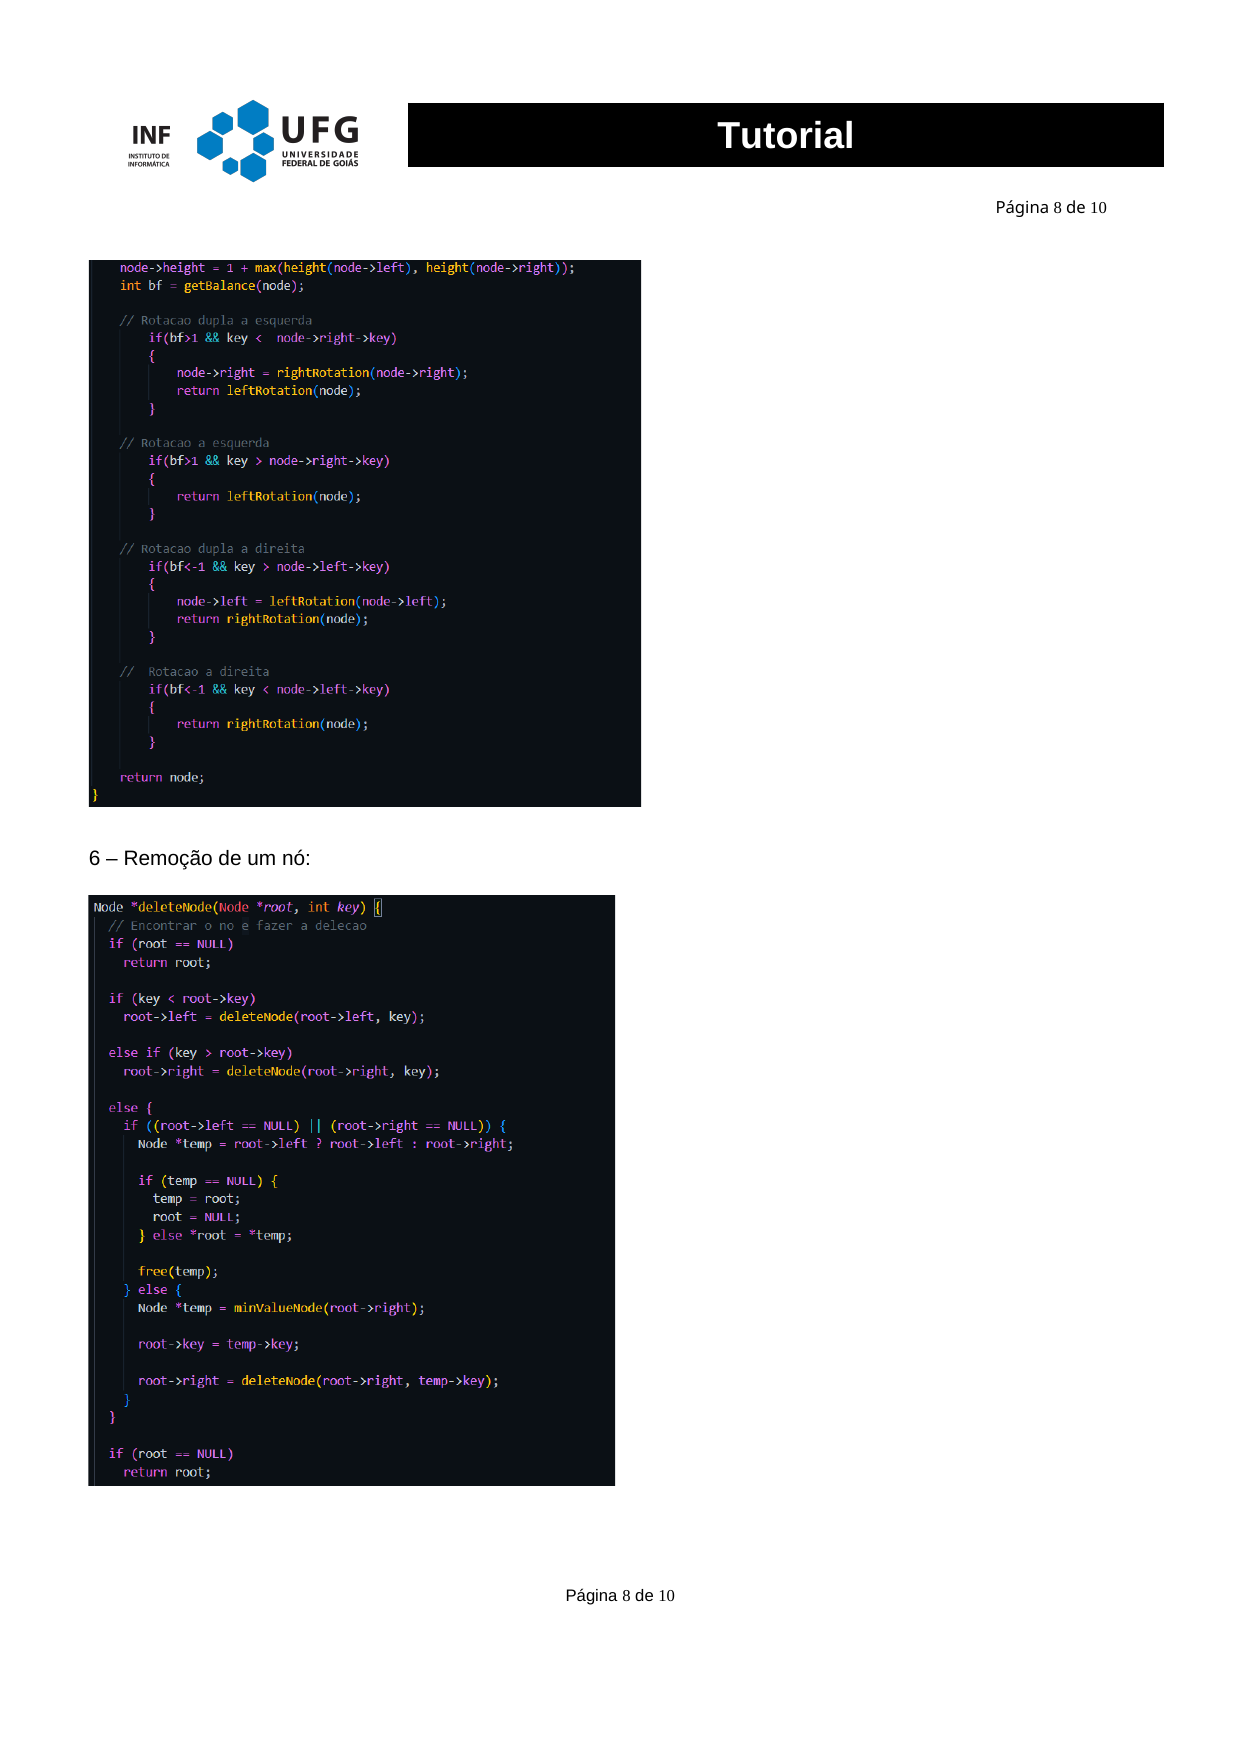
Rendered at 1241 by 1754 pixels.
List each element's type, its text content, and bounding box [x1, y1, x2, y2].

picture [88, 895, 616, 1486]
picture [88, 260, 642, 807]
text 6 – Remoção de um nó: [89, 846, 1152, 870]
picture [126, 97, 363, 186]
